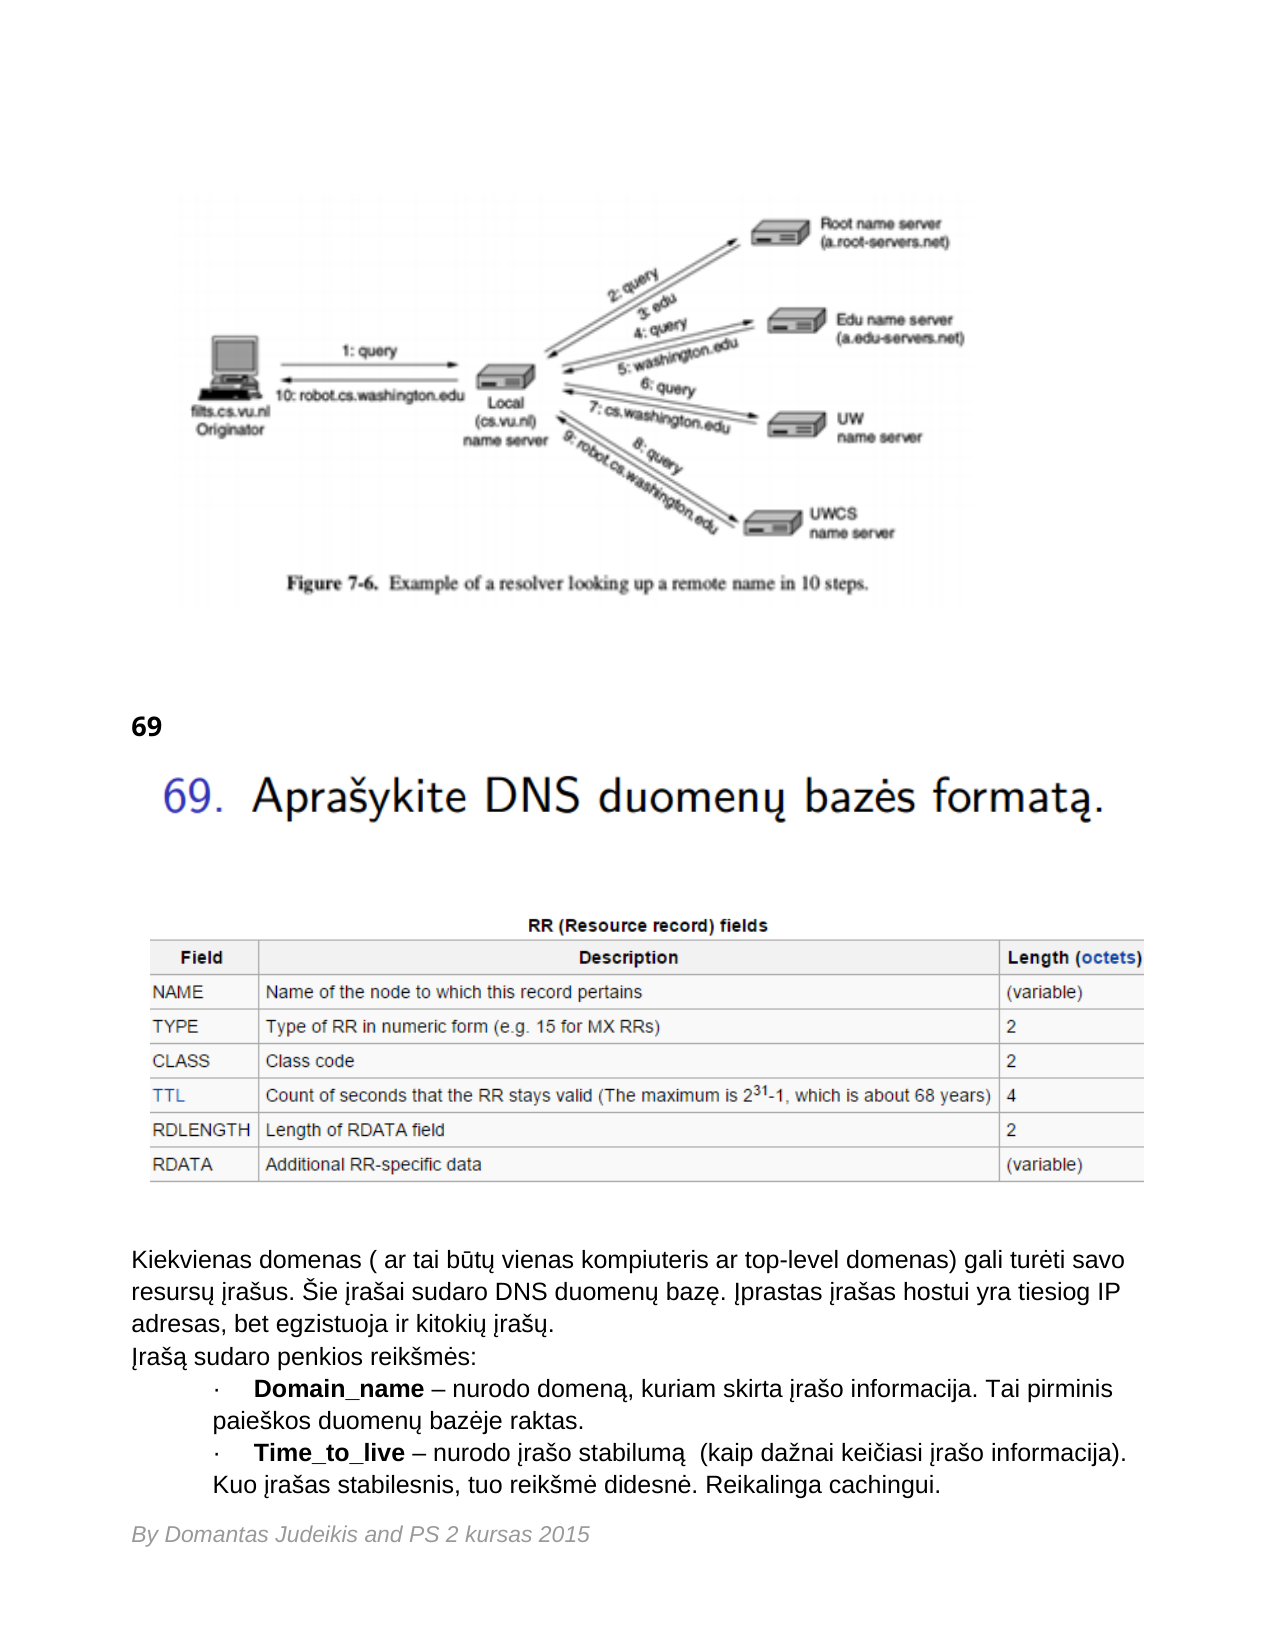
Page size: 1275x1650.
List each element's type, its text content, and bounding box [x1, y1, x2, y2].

text Kiekvienas domenas ( ar tai būtų vienas kompiuteris ar top-level domenas) gali turėti savo resursų įrašus. Šie įrašai sudaro DNS duomenų bazę. Įprastas įrašas hostui yra tiesiog IP adresas, bet egzistuoja ir kitokių įrašų. [131, 1246, 1144, 1338]
picture [156, 168, 991, 636]
picture [150, 900, 1144, 1195]
picture [150, 769, 1125, 834]
subtitle 69 [131, 708, 1144, 745]
text · Domain_name – nurodo domeną, kuriam skirta įrašo informacija. Tai pirminis paieškos duomenų bazėje raktas. [212, 1374, 1144, 1434]
text Įrašą sudaro penkios reikšmės: [131, 1342, 1144, 1370]
text · Time_to_live – nurodo įrašo stabilumą (kaip dažnai keičiasi įrašo informacija). Kuo įrašas stabilesnis, tuo reikšmė didesnė. Reikalinga cachingui. [212, 1439, 1144, 1499]
